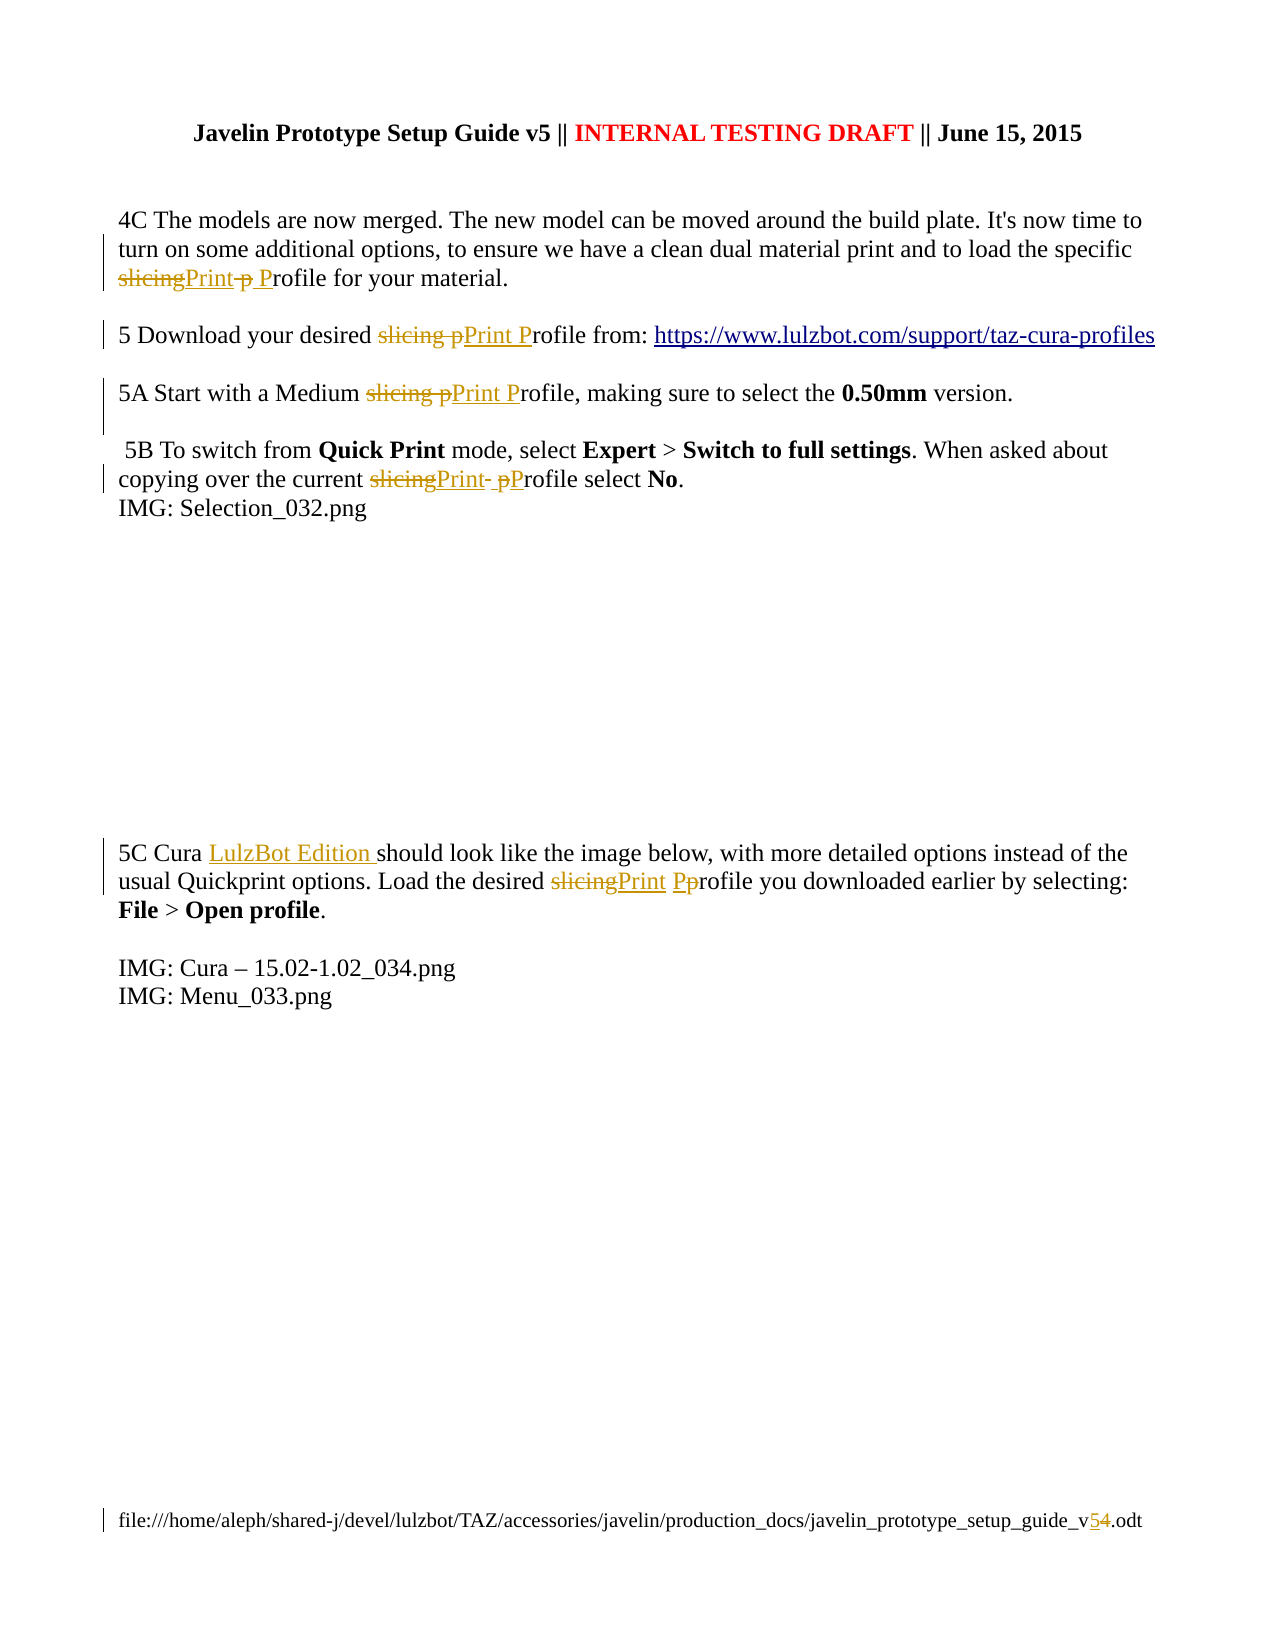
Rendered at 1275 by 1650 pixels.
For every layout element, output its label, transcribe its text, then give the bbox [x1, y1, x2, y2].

text IMG: Menu_033.png [118, 981, 1157, 1010]
text 5B To switch from Quick Print mode, select Expert > Switch to full settings. When asked about copying over the current Print Profile select No. [118, 435, 1157, 493]
text 5A Start with a Medium Print Profile, making sure to select the 0.50mm version. [118, 378, 1157, 406]
text IMG: Selection_032.png [118, 493, 1157, 521]
text IMG: Cura – 15.02-1.02_034.png [118, 953, 1157, 981]
text 4C The models are now merged. The new model can be moved around the build plate. It's now time to turn on some additional options, to ensure we have a clean dual material print and to load the specific Print Profile for your material. [118, 205, 1157, 291]
text 5C Cura LulzBot Edition should look like the image below, with more detailed options instead of the usual Quickprint options. Load the desired Print Profile you downloaded earlier by selecting: File > Open profile. [118, 838, 1157, 924]
text 5 Download your desired Print Profile from: https://www.lulzbot.com/support/taz-cura-profiles [118, 320, 1157, 349]
